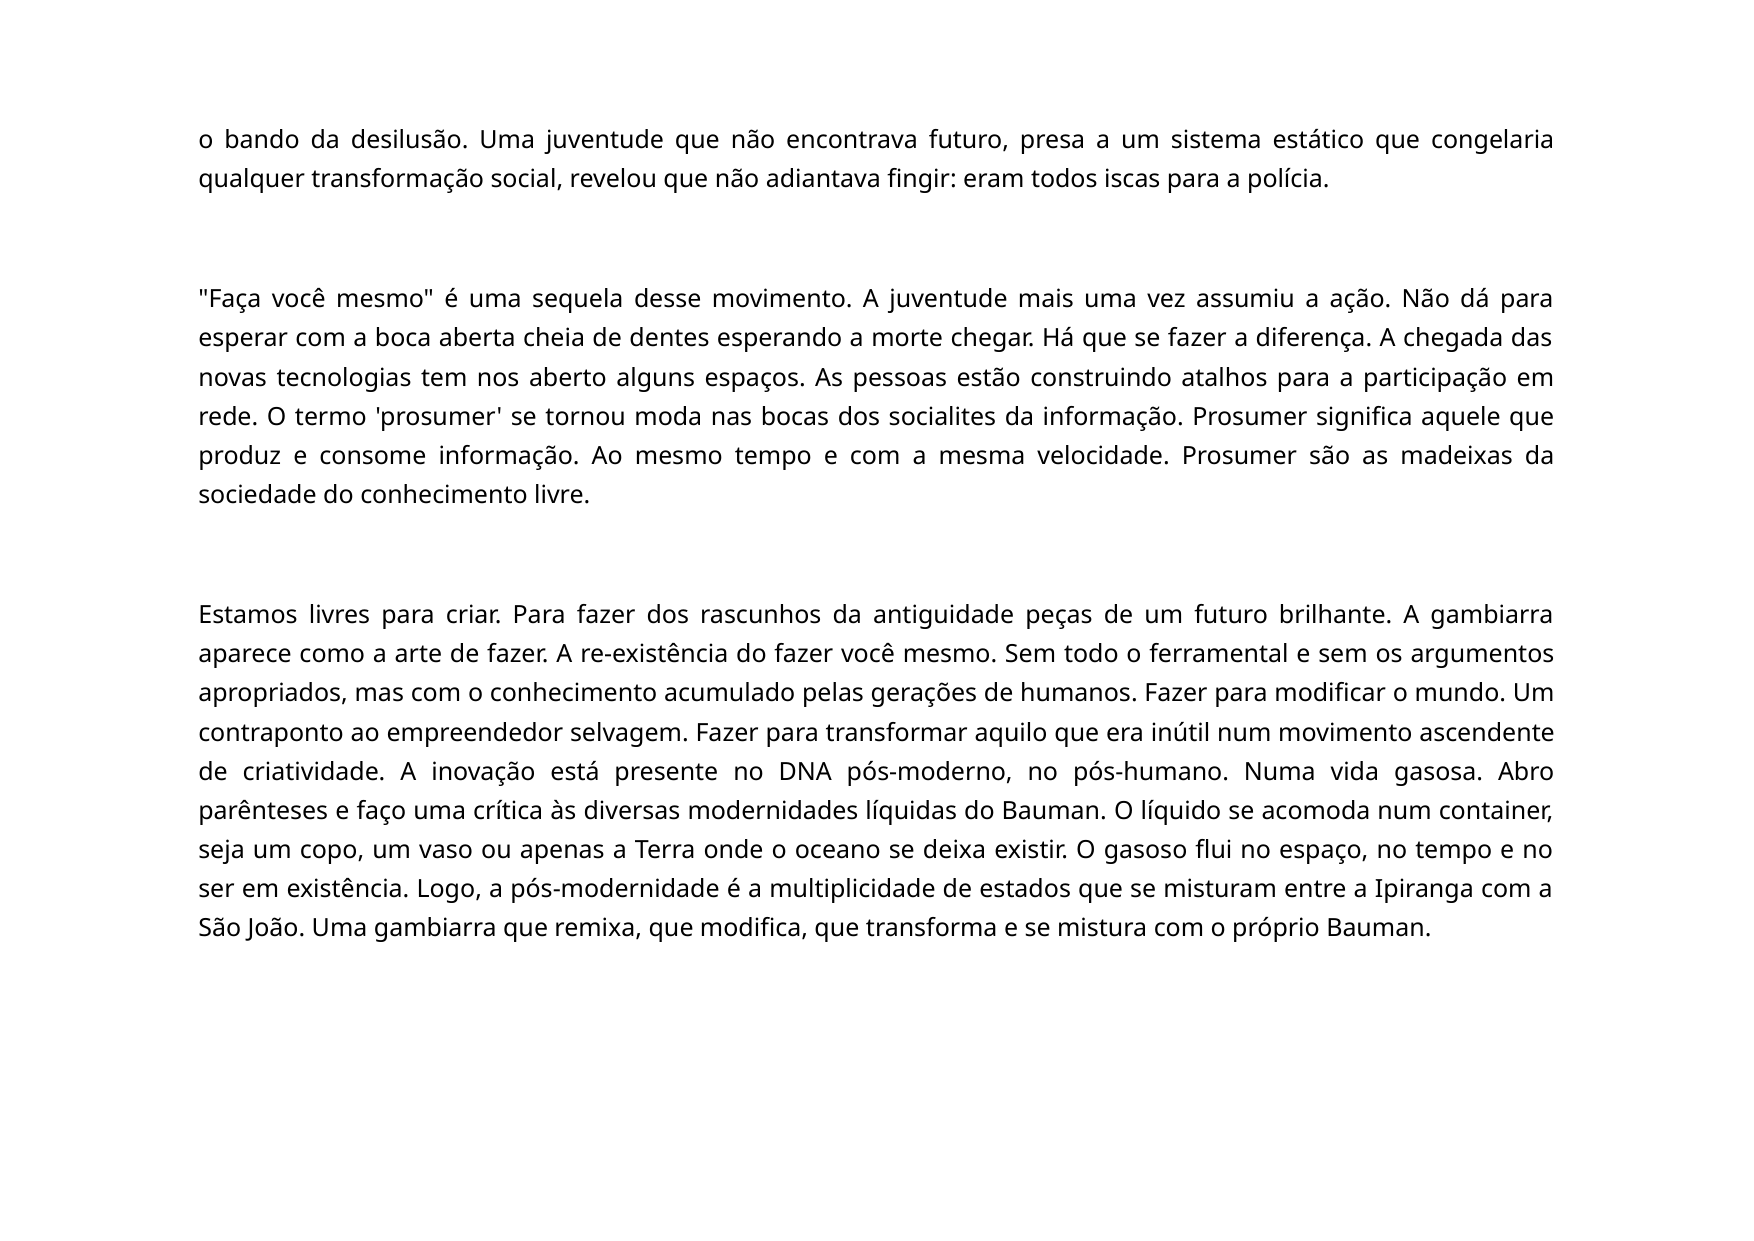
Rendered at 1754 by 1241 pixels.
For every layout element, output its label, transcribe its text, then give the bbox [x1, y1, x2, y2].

text o bando da desilusão. Uma juventude que não encontrava futuro, presa a um sistema estático que congelaria qualquer transformação social, revelou que não adiantava fingir: eram todos iscas para a polícia. [198, 122, 1556, 195]
text "Faça você mesmo" é uma sequela desse movimento. A juventude mais uma vez assumiu a ação. Não dá para esperar com a boca aberta cheia de dentes esperando a morte chegar. Há que se fazer a diferença. A chegada das novas tecnologias tem nos aberto alguns espaços. As pessoas estão construindo atalhos para a participação em rede. O termo 'prosumer' se tornou moda nas bocas dos socialites da informação. Prosumer significa aquele que produz e consome informação. Ao mesmo tempo e com a mesma velocidade. Prosumer são as madeixas da sociedade do conhecimento livre. [198, 281, 1556, 511]
text Estamos livres para criar. Para fazer dos rascunhos da antiguidade peças de um futuro brilhante. A gambiarra aparece como a arte de fazer. A re-existência do fazer você mesmo. Sem todo o ferramental e sem os argumentos apropriados, mas com o conhecimento acumulado pelas gerações de humanos. Fazer para modificar o mundo. Um contraponto ao empreendedor selvagem. Fazer para transformar aquilo que era inútil num movimento ascendente de criatividade. A inovação está presente no DNA pós-moderno, no pós-humano. Numa vida gasosa. Abro parênteses e faço uma crítica às diversas modernidades líquidas do Bauman. O líquido se acomoda num container, seja um copo, um vaso ou apenas a Terra onde o oceano se deixa existir. O gasoso flui no espaço, no tempo e no ser em existência. Logo, a pós-modernidade é a multiplicidade de estados que se misturam entre a Ipiranga com a São João. Uma gambiarra que remixa, que modifica, que transforma e se mistura com o próprio Bauman. [198, 597, 1556, 944]
